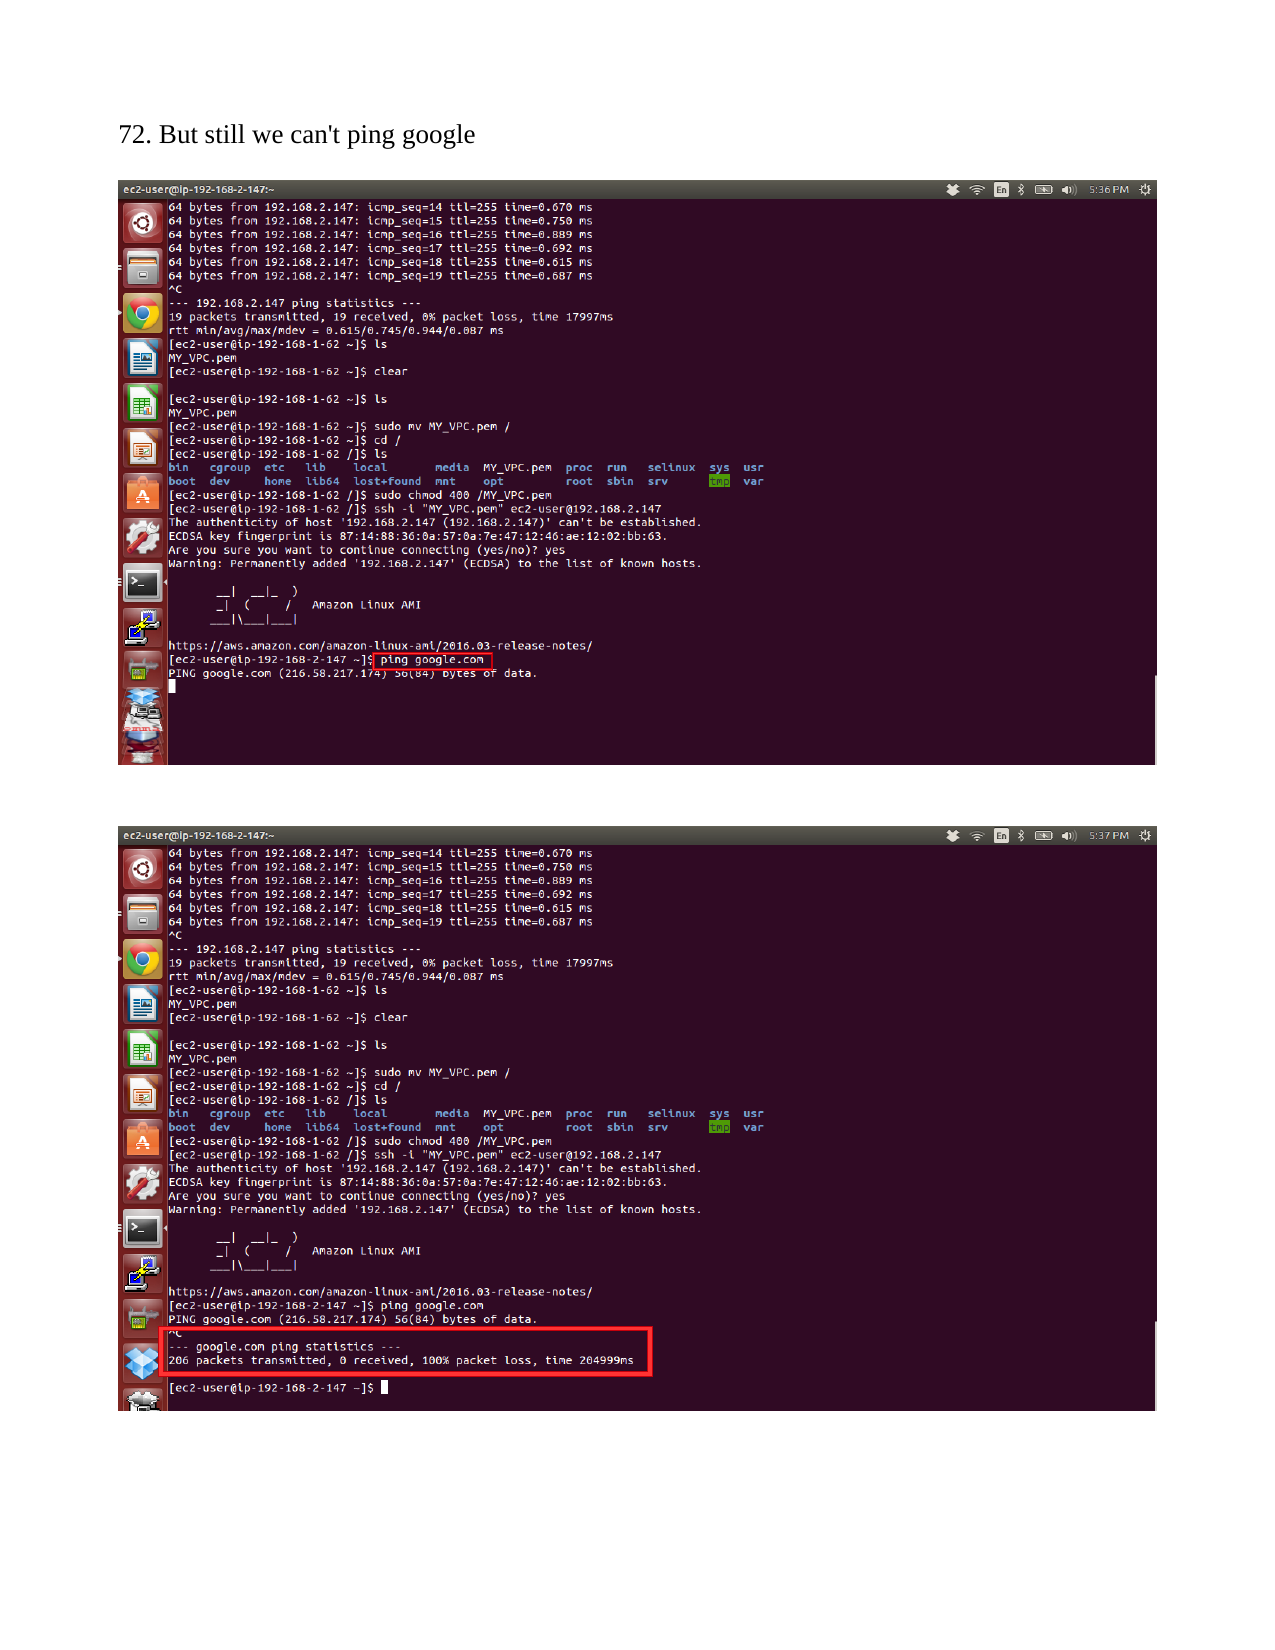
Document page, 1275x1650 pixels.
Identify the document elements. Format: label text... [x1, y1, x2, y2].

picture [118, 180, 1157, 765]
text 72. But still we can't ping google [118, 118, 1157, 149]
picture [118, 826, 1157, 1411]
